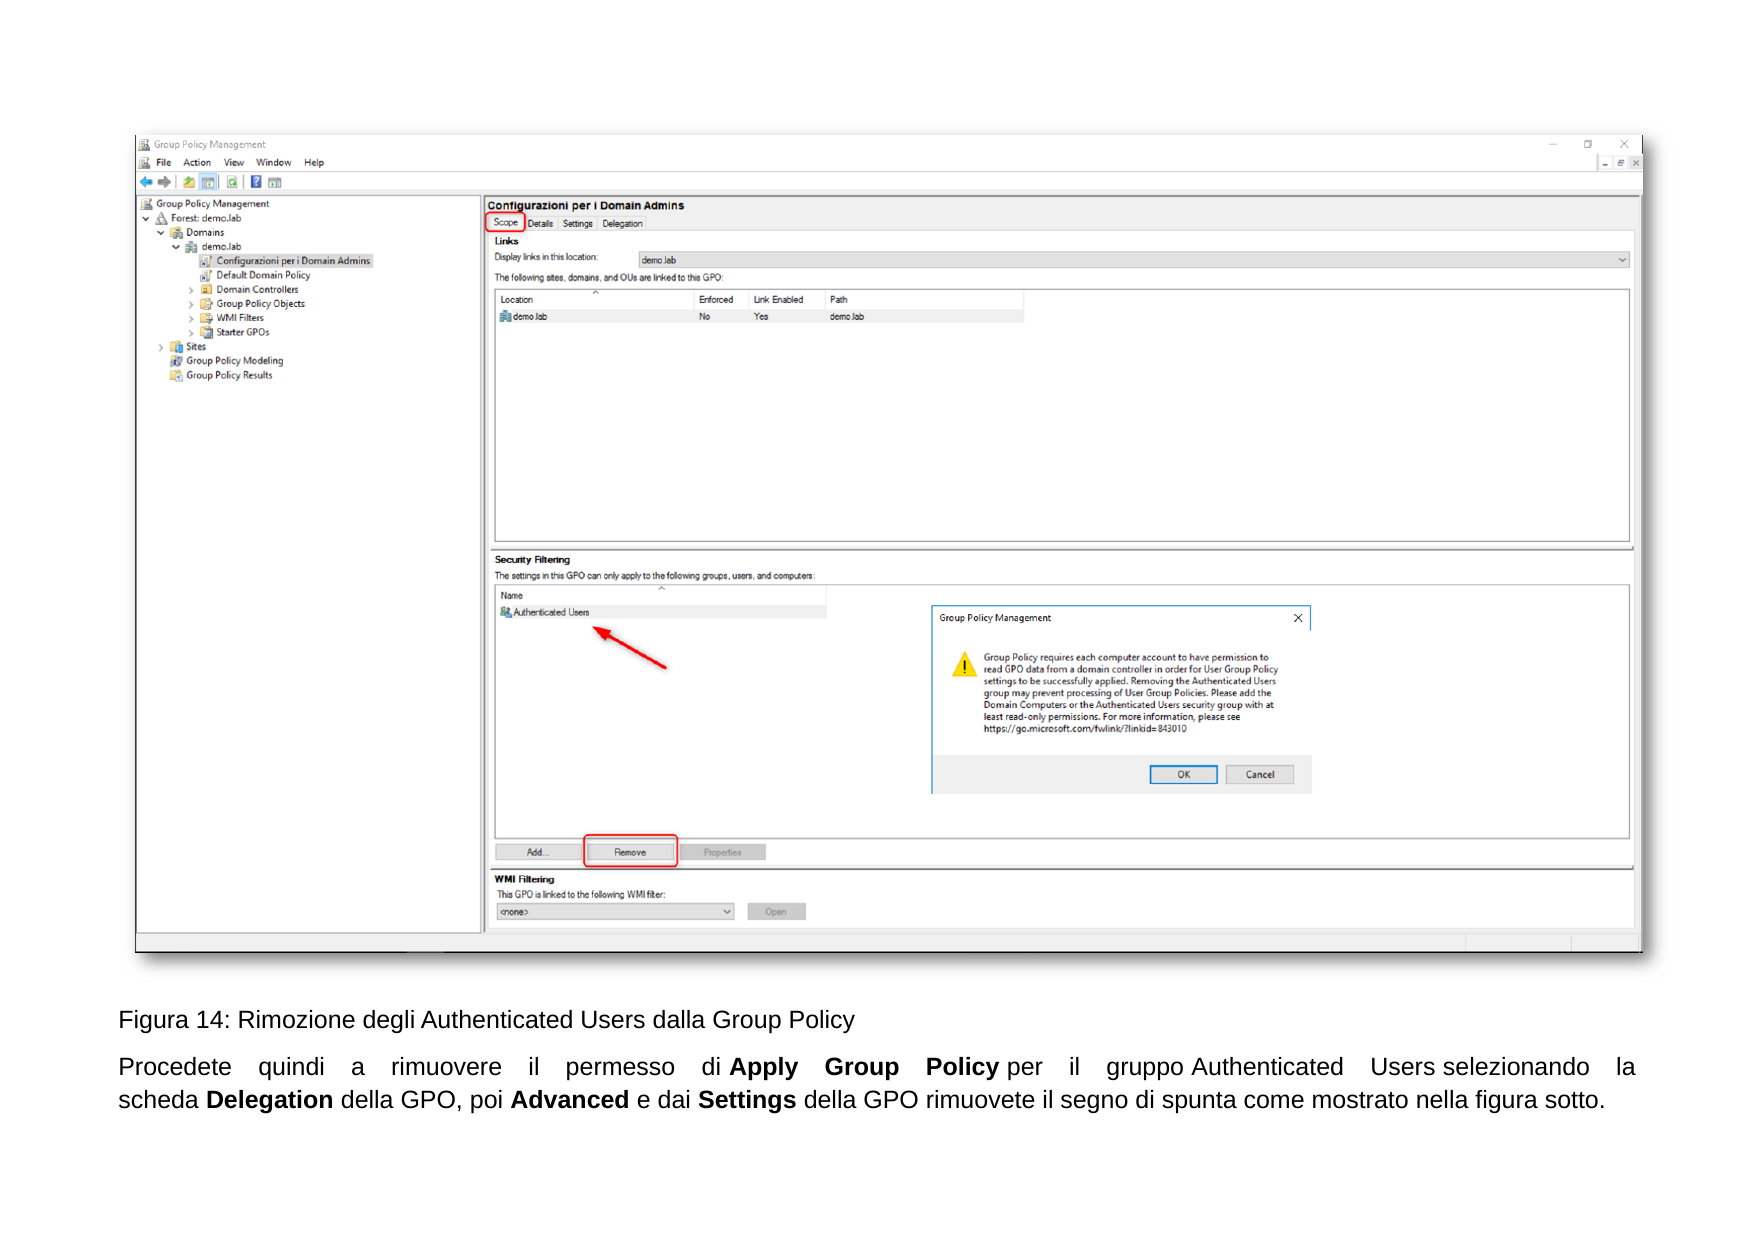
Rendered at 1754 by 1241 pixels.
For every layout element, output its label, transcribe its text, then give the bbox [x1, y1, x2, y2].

picture [118, 118, 1676, 986]
text Figura 14: Rimozione degli Authenticated Users dalla Group Policy [118, 1005, 1636, 1033]
text Procedete quindi a rimuovere il permesso di Apply Group Policy per il gruppo Authenticated Users selezionando la scheda Delegation della GPO, poi Advanced e dai Settings della GPO rimuovete il segno di spunta come mostrato nella figura sotto. [118, 1052, 1636, 1114]
